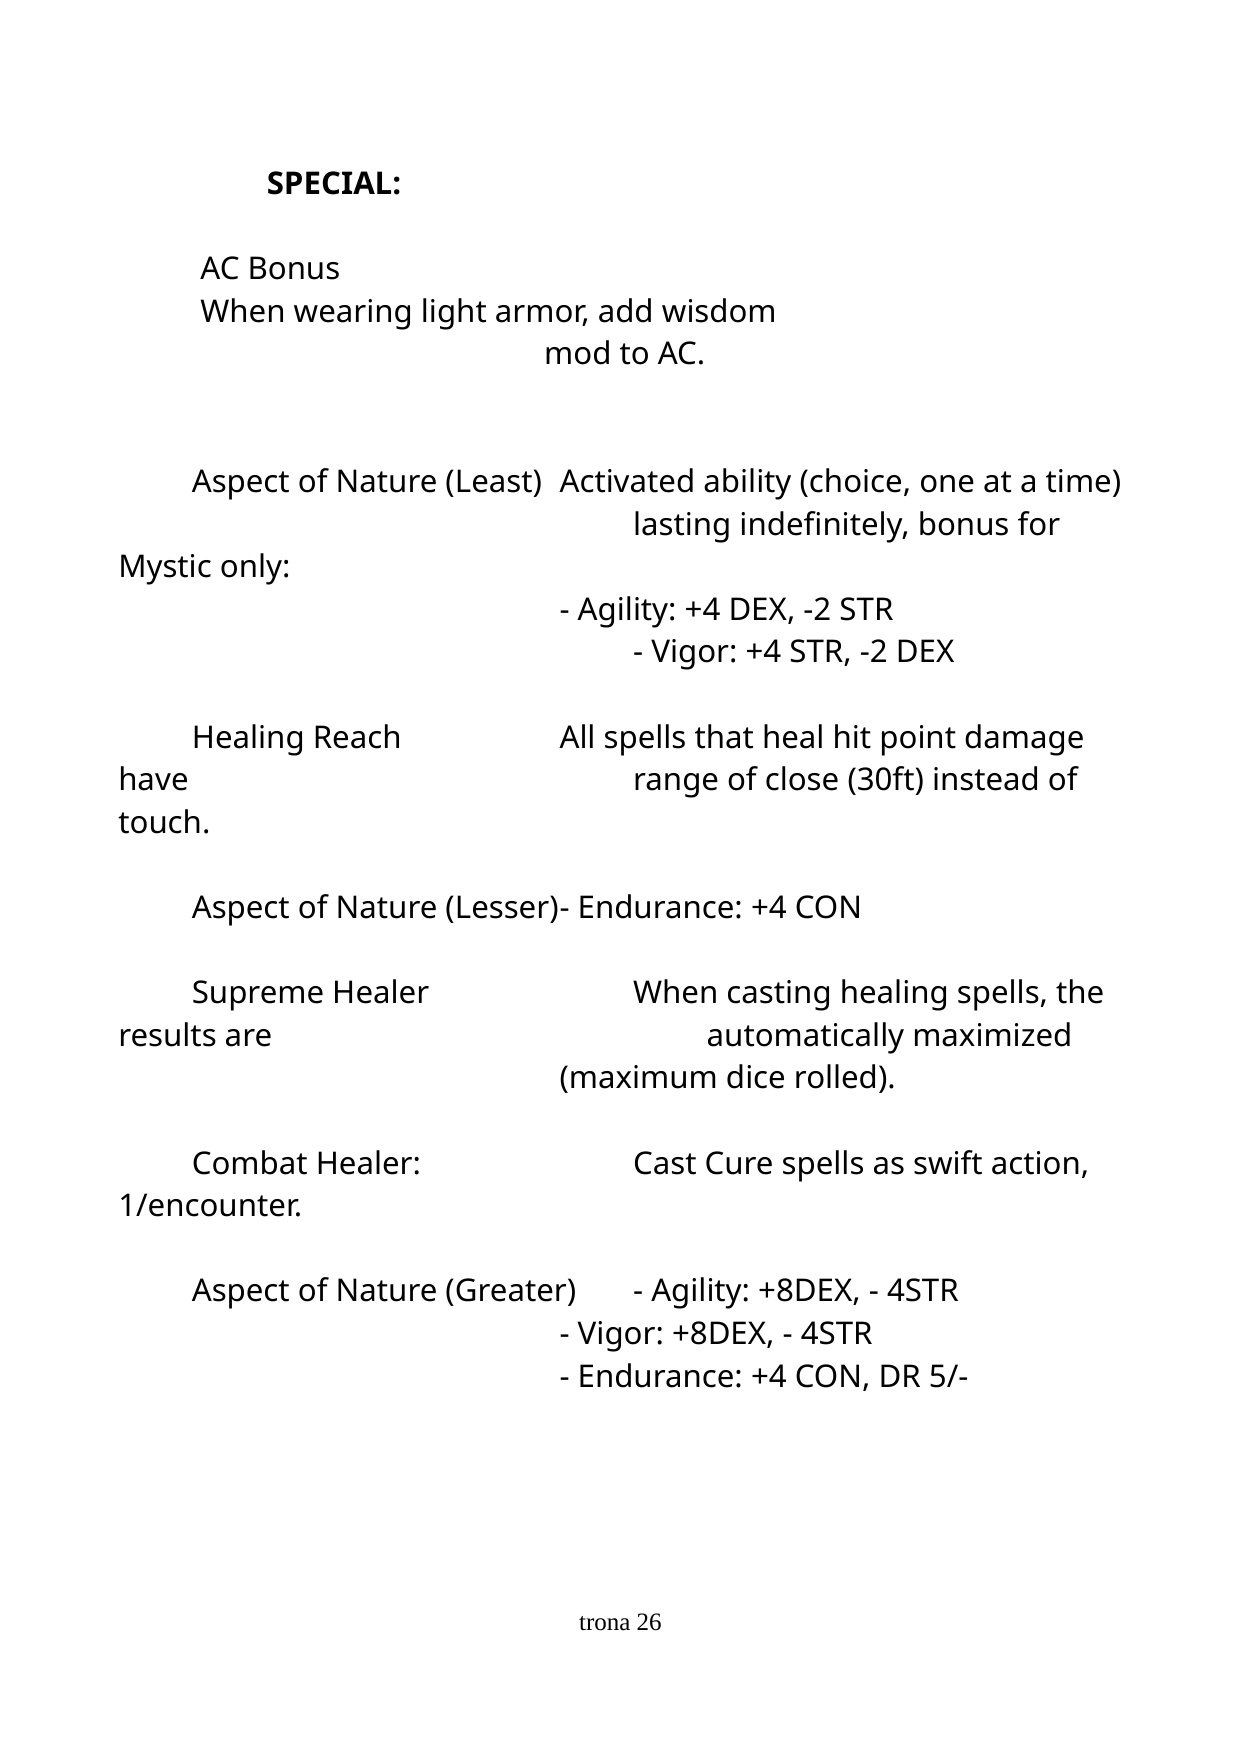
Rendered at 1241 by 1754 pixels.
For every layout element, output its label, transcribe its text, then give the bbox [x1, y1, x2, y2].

text mod to AC. [118, 331, 1122, 416]
text Aspect of Nature (Greater) - Agility: +8DEX, - 4STR [118, 1268, 1122, 1311]
text Supreme Healer When casting healing spells, the results are automatically maximized [118, 970, 1122, 1055]
text - Endurance: +4 CON, DR 5/- [118, 1354, 1122, 1396]
text Combat Healer: Cast Cure spells as swift action, 1/encounter. [118, 1141, 1122, 1226]
text - Vigor: +8DEX, - 4STR [118, 1311, 1122, 1354]
text Aspect of Nature (Lesser) - Endurance: +4 CON [118, 885, 1122, 928]
text (maximum dice rolled). [118, 1055, 1122, 1098]
text Healing Reach All spells that heal hit point damage have range of close (30ft) instead of touch. [118, 714, 1122, 842]
text AC Bonus When wearing light armor, add wisdom [118, 246, 1122, 331]
text Aspect of Nature (Least) Activated ability (choice, one at a time) lasting indefinitely, bonus for Mystic only: - Agility: +4 DEX, -2 STR - Vigor: +4 STR, -2 DEX [118, 459, 1122, 672]
text SPECIAL: [118, 161, 1122, 203]
